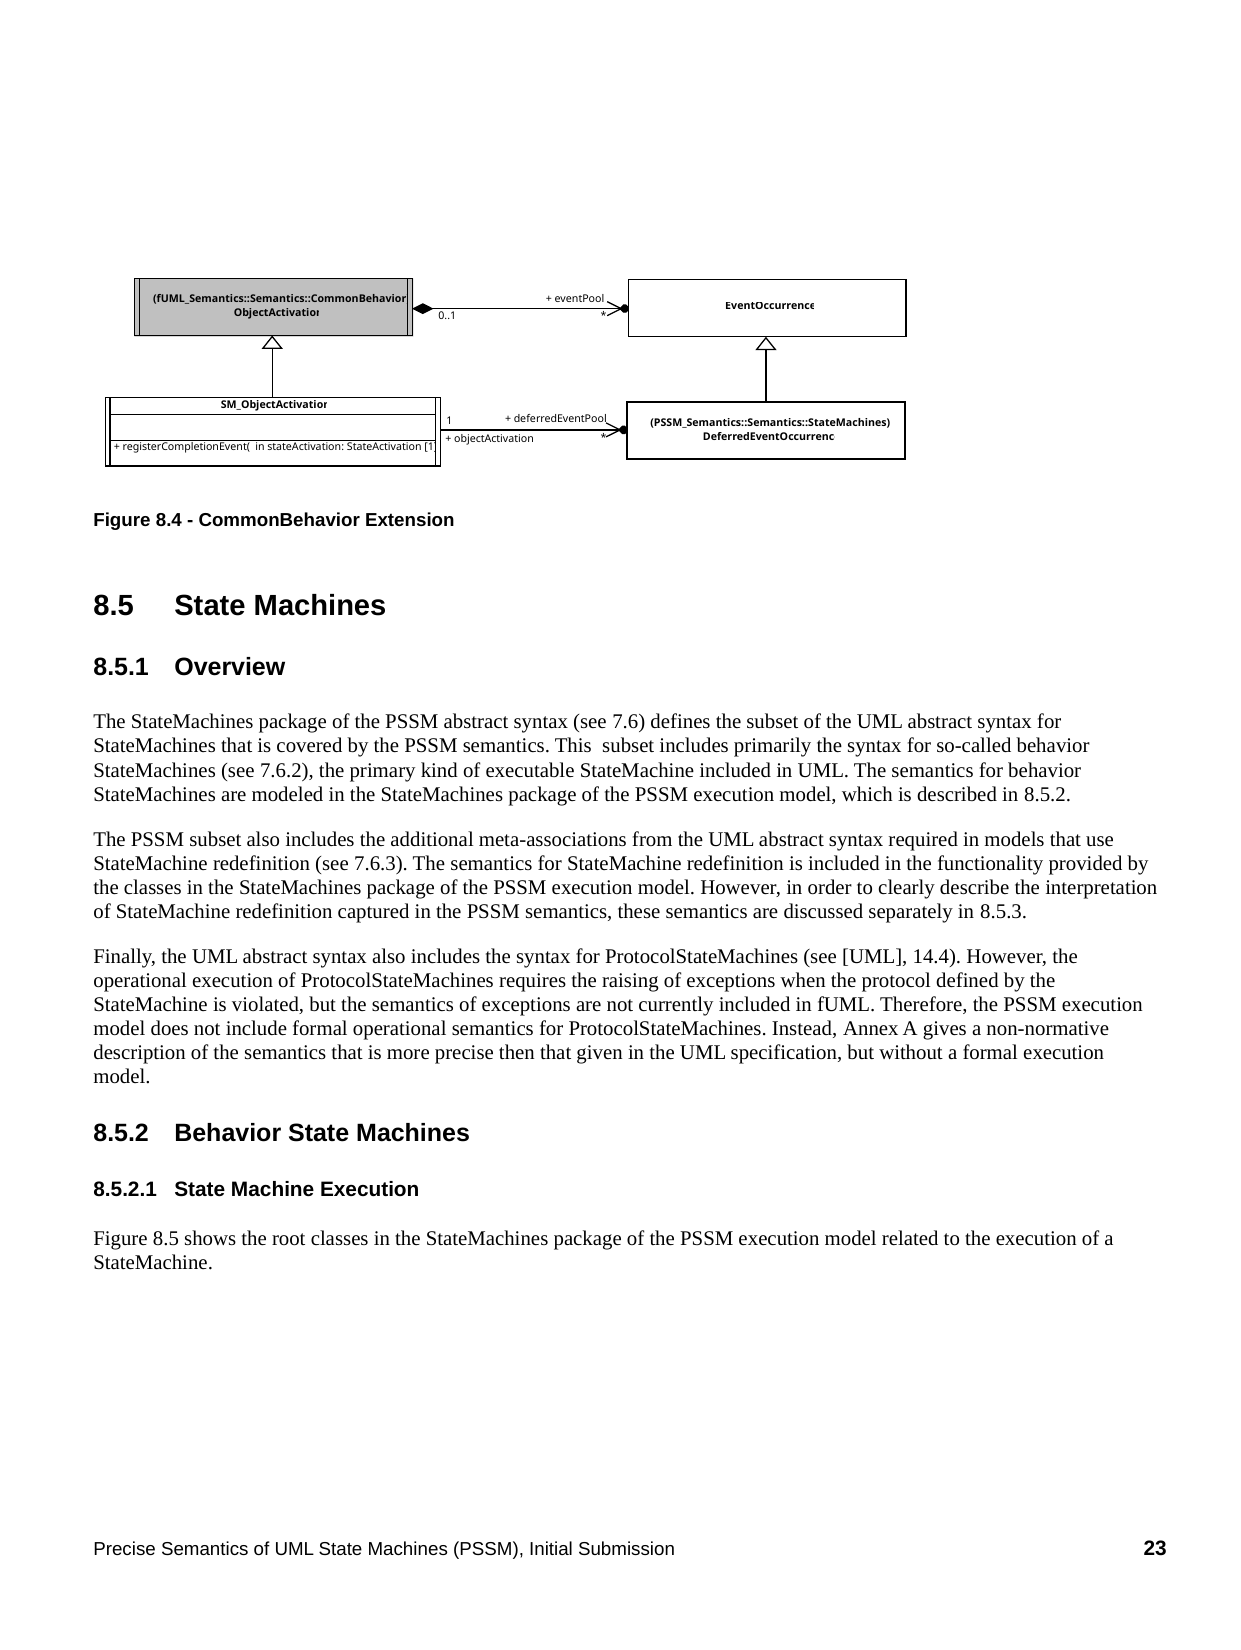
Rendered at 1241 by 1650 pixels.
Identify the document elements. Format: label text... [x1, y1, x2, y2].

text The PSSM subset also includes the additional meta-associations from the UML abstract syntax required in models that use StateMachine redefinition (see 7.6.3). The semantics for StateMachine redefinition is included in the functionality provided by the classes in the StateMachines package of the PSSM execution model. However, in order to clearly describe the interpretation of StateMachine redefinition captured in the PSSM semantics, these semantics are discussed separately in 8.5.3. [93, 827, 1164, 923]
text The StateMachines package of the PSSM abstract syntax (see 7.6) defines the subset of the UML abstract syntax for StateMachines that is covered by the PSSM semantics. This subset includes primarily the syntax for so-called behavior StateMachines (see 7.6.2), the primary kind of executable StateMachine included in UML. The semantics for behavior StateMachines are modeled in the StateMachines package of the PSSM execution model, which is described in 8.5.2. [93, 709, 1164, 806]
subtitle State Machine Execution [93, 1176, 1164, 1201]
subtitle Overview [93, 651, 1164, 680]
text Figure 8.5 shows the root classes in the StateMachines package of the PSSM execution model related to the execution of a StateMachine. [93, 1226, 1164, 1274]
text Figure 8.4 - CommonBehavior Extension [93, 509, 1070, 530]
text Finally, the UML abstract syntax also includes the syntax for ProtocolStateMachines (see [UML], 14.4). However, the operational execution of ProtocolStateMachines requires the raising of exceptions when the protocol defined by the StateMachine is violated, but the semantics of exceptions are not currently included in fUML. Therefore, the PSSM execution model does not include formal operational semantics for ProtocolStateMachines. Instead, Annex A gives a non-normative description of the semantics that is more precise then that given in the UML specification, but without a formal execution model. [93, 944, 1164, 1088]
subtitle Behavior State Machines [93, 1117, 1164, 1147]
subtitle State Machines [93, 586, 1164, 622]
